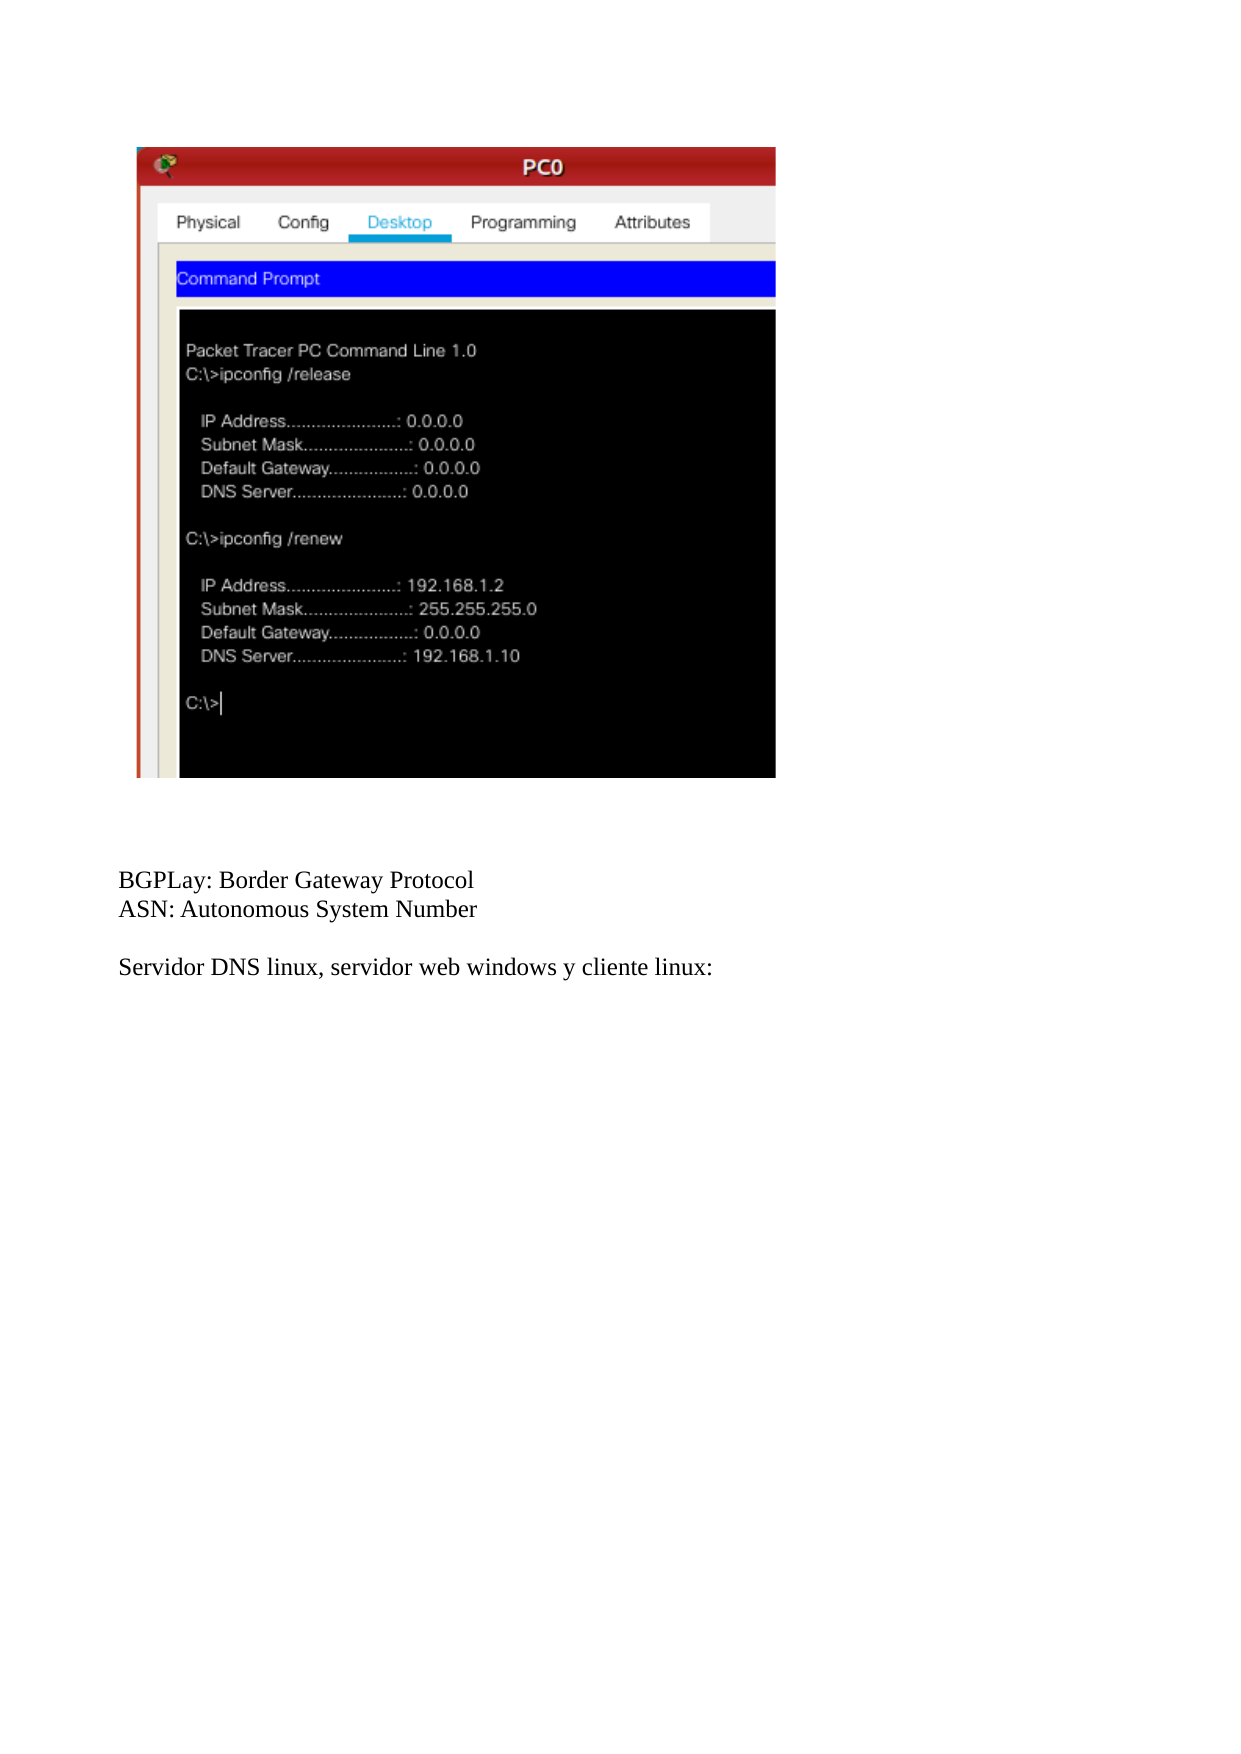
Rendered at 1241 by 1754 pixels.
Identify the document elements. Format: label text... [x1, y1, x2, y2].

text ASN: Autonomous System Number [118, 894, 1122, 923]
picture [136, 147, 776, 778]
text BGPLay: Border Gateway Protocol [118, 866, 1122, 894]
text Servidor DNS linux, servidor web windows y cliente linux: [118, 952, 1122, 981]
